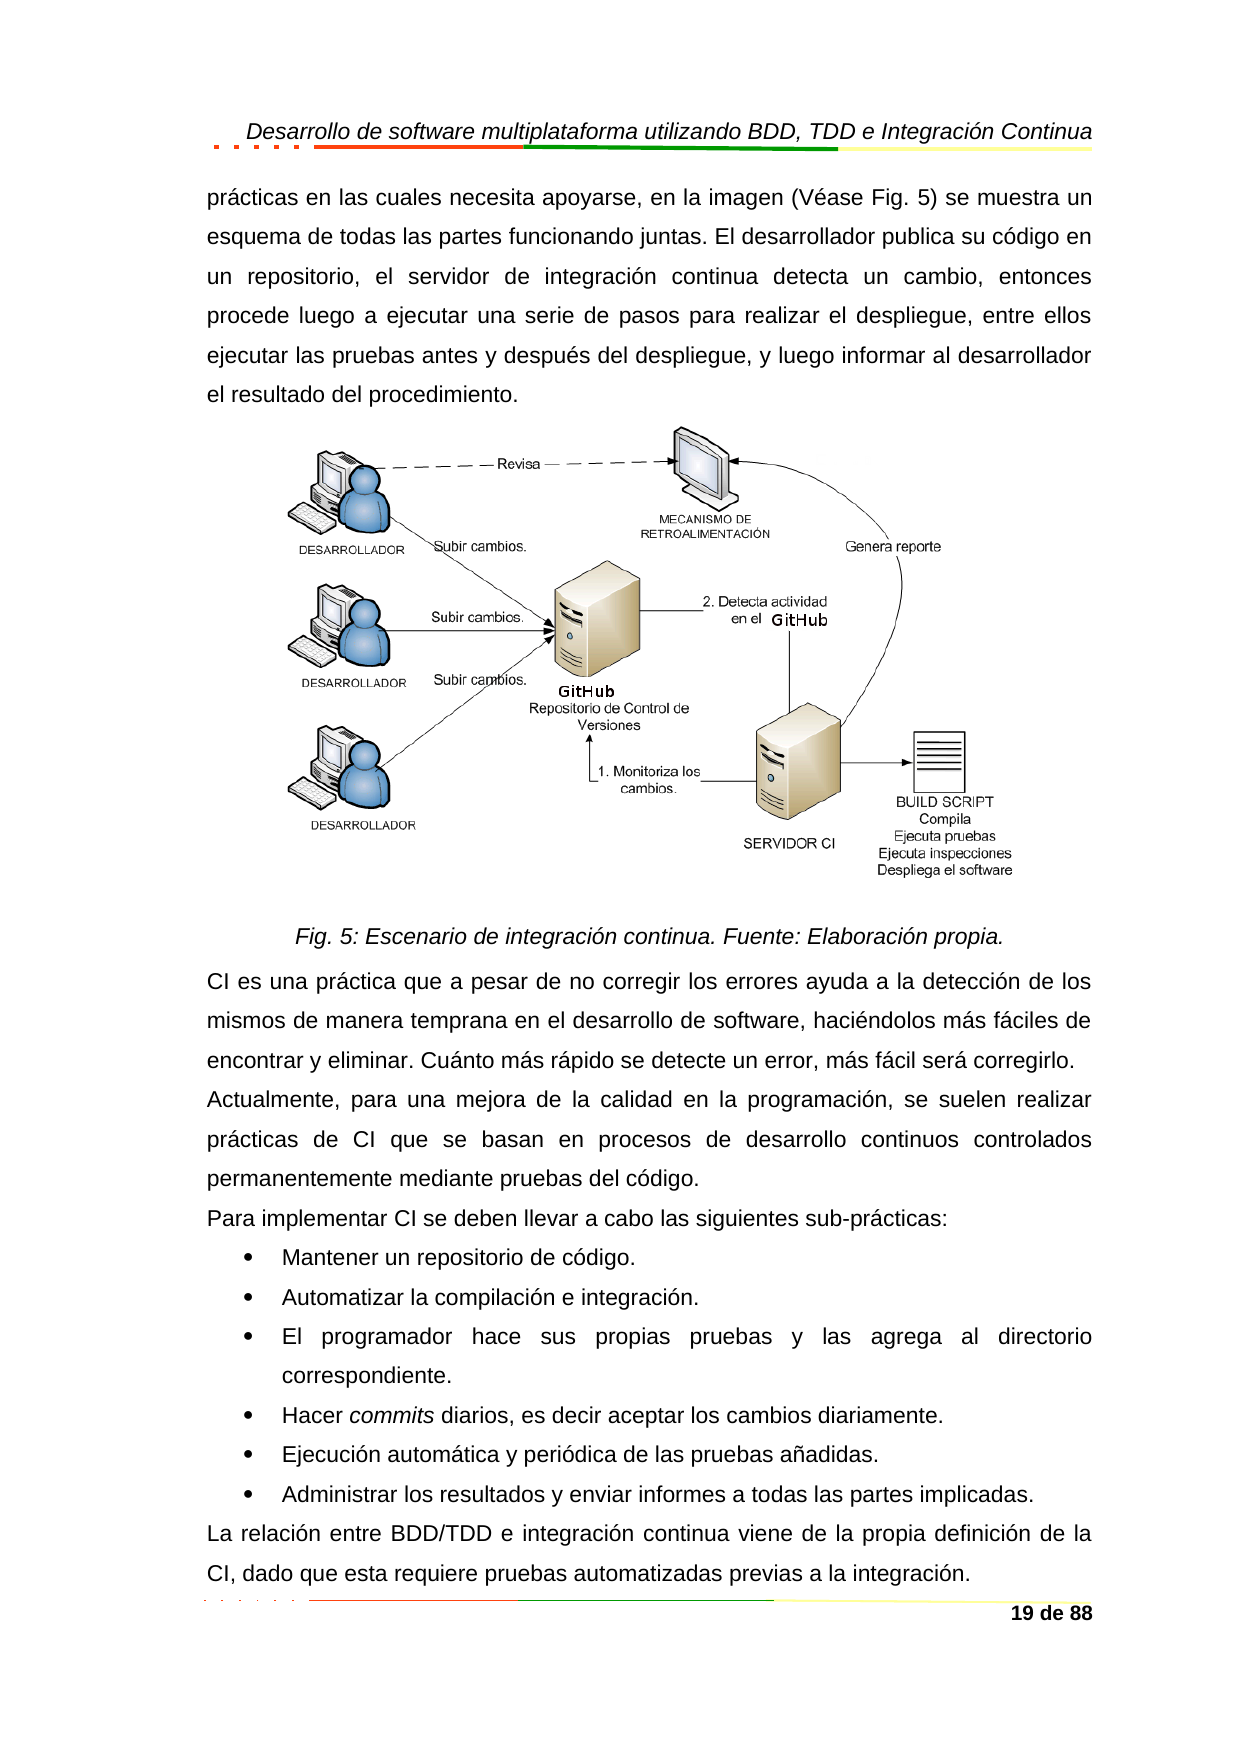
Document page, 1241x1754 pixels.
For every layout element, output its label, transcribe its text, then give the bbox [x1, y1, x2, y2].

list Mantener un repositorio de código. [244, 1244, 1093, 1270]
list Automatizar la compilación e integración. [244, 1283, 1093, 1310]
list Hacer commits diarios, es decir aceptar los cambios diariamente. [244, 1402, 1093, 1428]
text Para implementar CI se deben llevar a cabo las siguientes sub-prácticas: [207, 1204, 1093, 1231]
list Administrar los resultados y enviar informes a todas las partes implicadas. [244, 1481, 1093, 1507]
text CI es una práctica que a pesar de no corregir los errores ayuda a la detección de los mismos de manera temprana en el desarrollo de software, haciéndolos más fáciles de encontrar y eliminar. Cuánto más rápido se detecte un error, más fácil será corregirlo. [207, 968, 1093, 1073]
picture [287, 426, 1013, 879]
list Ejecución automática y periódica de las pruebas añadidas. [244, 1441, 1093, 1468]
text La relación entre BDD/TDD e integración continua viene de la propia definición de la CI, dado que esta requiere pruebas automatizadas previas a la integración. [207, 1520, 1093, 1586]
text prácticas en las cuales necesita apoyarse, en la imagen (Véase Fig. 5) se muestra un esquema de todas las partes funcionando juntas. El desarrollador publica su código en un repositorio, el servidor de integración continua detecta un cambio, entonces procede luego a ejecutar una serie de pasos para realizar el despliegue, entre ellos ejecutar las pruebas antes y después del despliegue, y luego informar al desarrollador el resultado del procedimiento. [207, 184, 1093, 407]
table_header [207, 421, 1093, 905]
list El programador hace sus propias pruebas y las agrega al directorio correspondiente. [244, 1323, 1093, 1389]
table_cell Fig. 5: Escenario de integración continua. Fuente: Elaboración propia. [207, 905, 1093, 968]
text Actualmente, para una mejora de la calidad en la programación, se suelen realizar prácticas de CI que se basan en procesos de desarrollo continuos controlados permanentemente mediante pruebas del código. [207, 1086, 1093, 1191]
